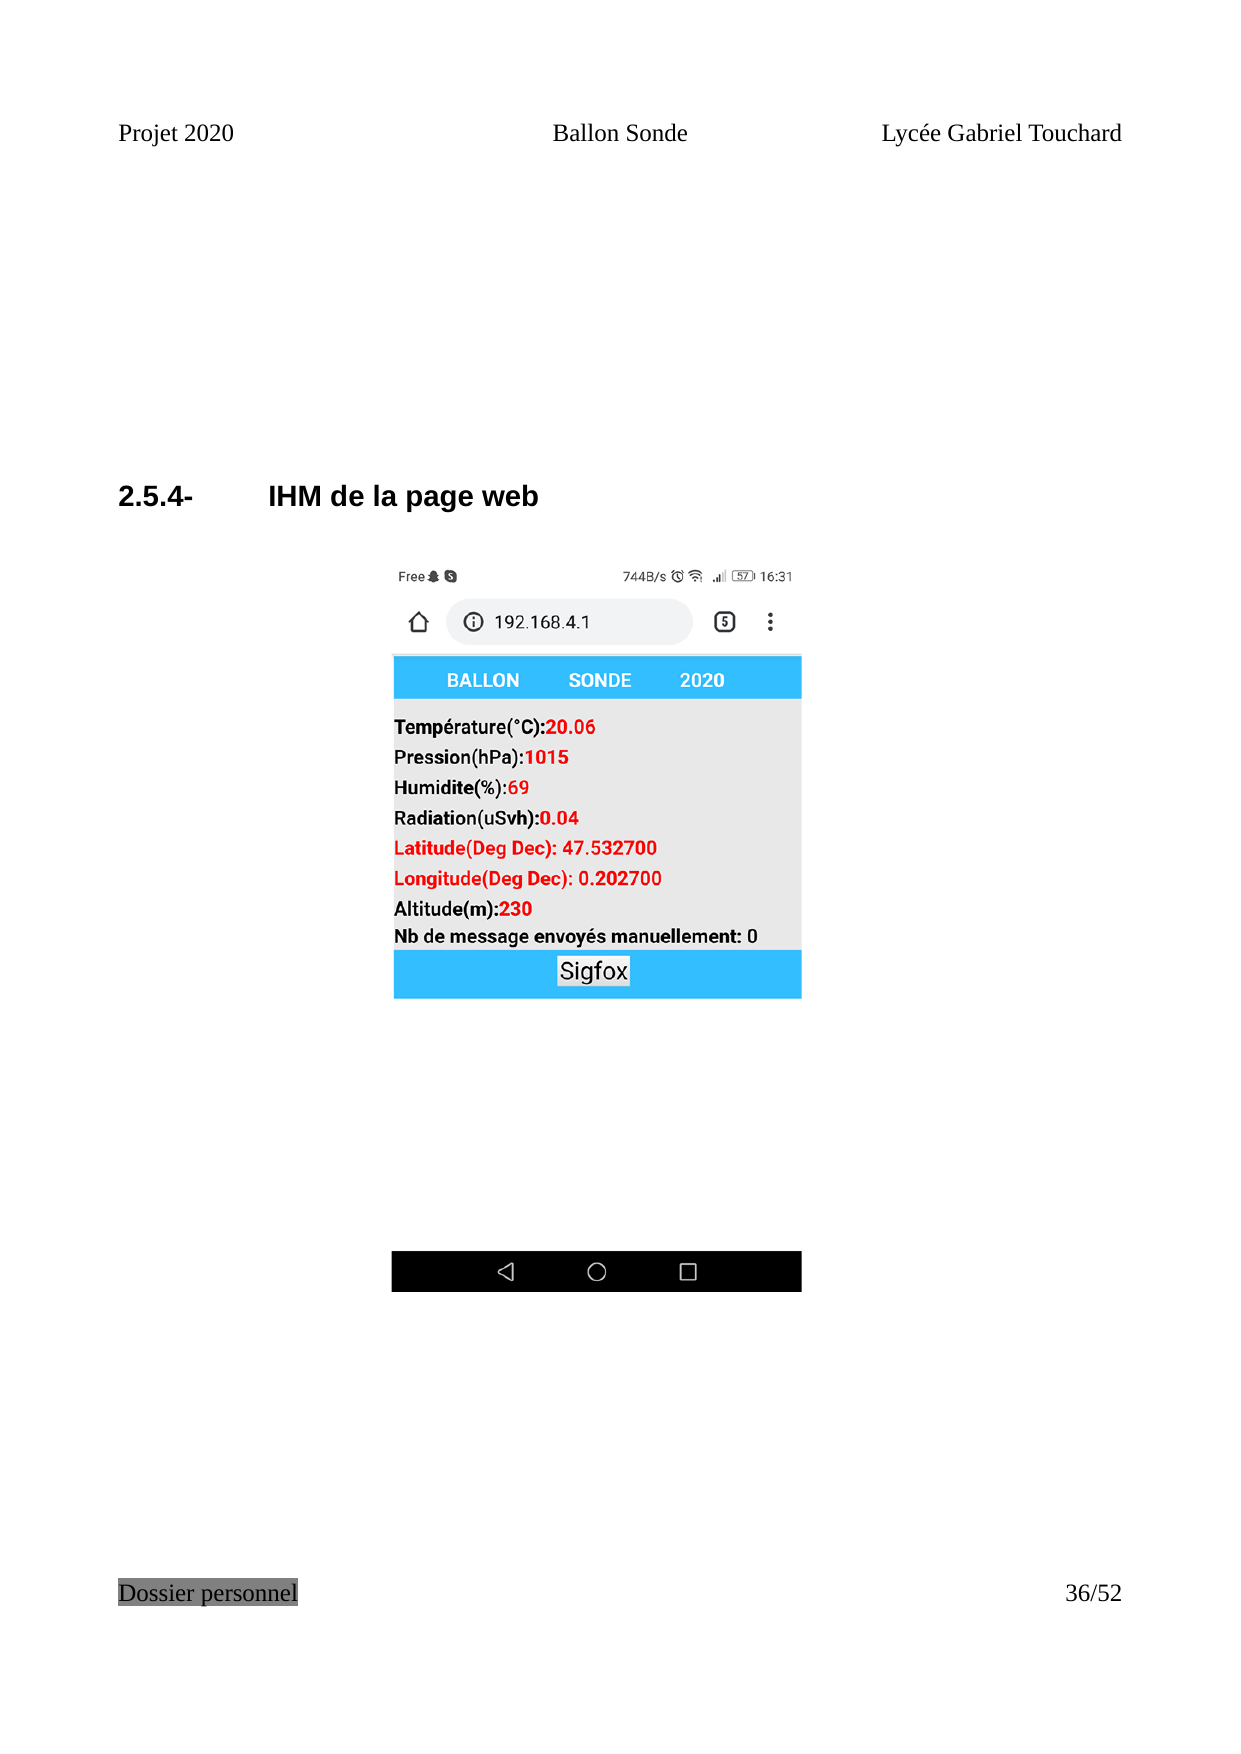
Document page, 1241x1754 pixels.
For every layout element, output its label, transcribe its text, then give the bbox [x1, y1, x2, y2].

subtitle IHM de la page web [118, 478, 1122, 512]
picture [391, 562, 802, 1292]
